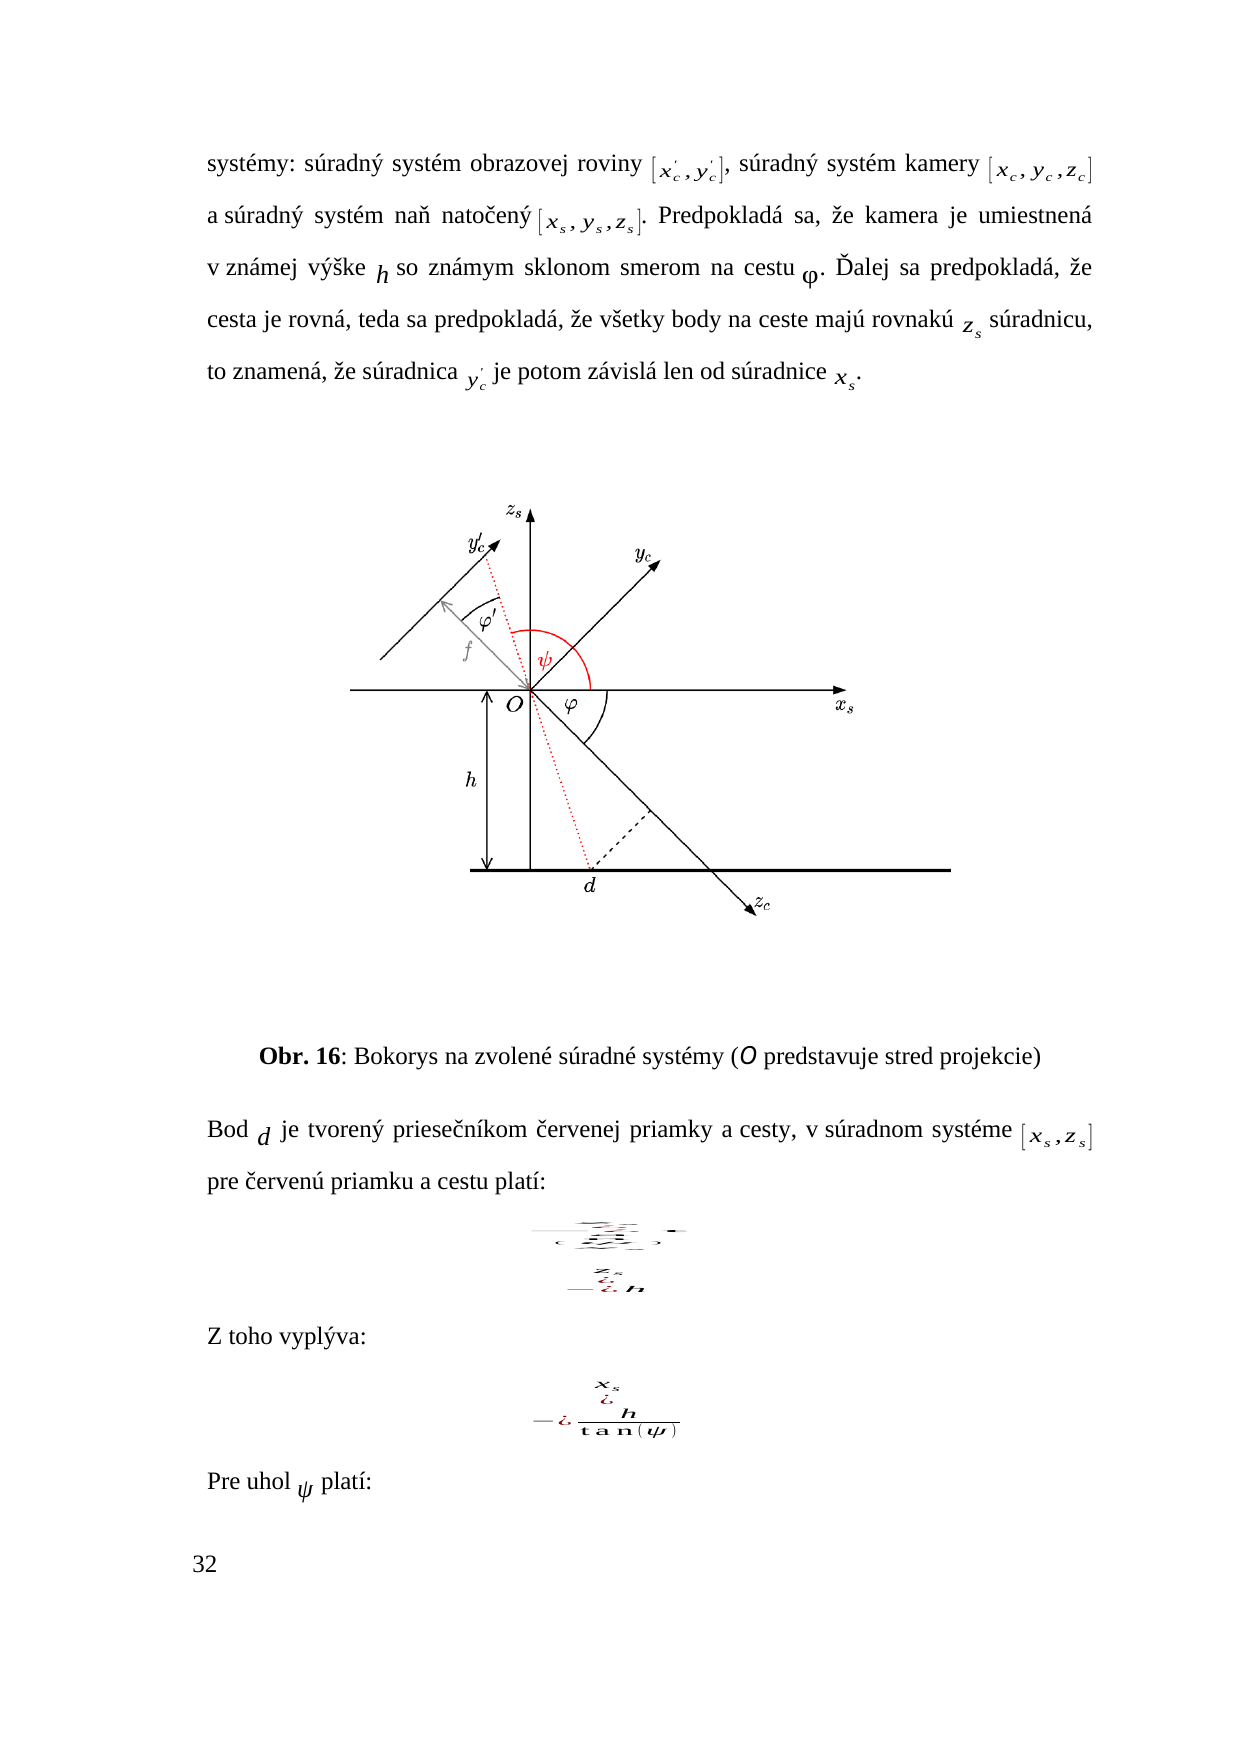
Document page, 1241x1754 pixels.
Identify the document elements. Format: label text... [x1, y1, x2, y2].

table_header [1004, 1209, 1093, 1321]
table_header [1004, 1364, 1093, 1466]
text Z toho vyplýva: [207, 1321, 1092, 1350]
text Obr. 16: Bokorys na zvolené súradné systémy (O predstavuje stred projekcie) [207, 1038, 1092, 1072]
text Pre uhol platí: [207, 1466, 1092, 1503]
table_header [207, 1364, 1004, 1466]
text Spätná transformácia z 2D roviny do 3D priestoru, tak ostáva neúplná, uvažovaním niekoľkých predpokladov ale je možné premietnuť detegovanú cestu kamerou do svetového súradnicového systému . Zvolia sa 3 doplnkové súradné systémy: súradný systém obrazovej roviny , súradný systém kamery a súradný systém naň natočený . Predpokladá sa, že kamera je umiestnená v známej výške so známym sklonom smerom na cestu . Ďalej sa predpokladá, že cesta je rovná, teda sa predpokladá, že všetky body na ceste majú rovnakú súradnicu, to znamená, že súradnica je potom závislá len od súradnice . [207, 148, 1092, 394]
table_header [207, 1209, 1004, 1321]
text Bod je tvorený priesečníkom červenej priamky a cesty, v súradnom systéme pre červenú priamku a cestu platí: [207, 1114, 1092, 1195]
